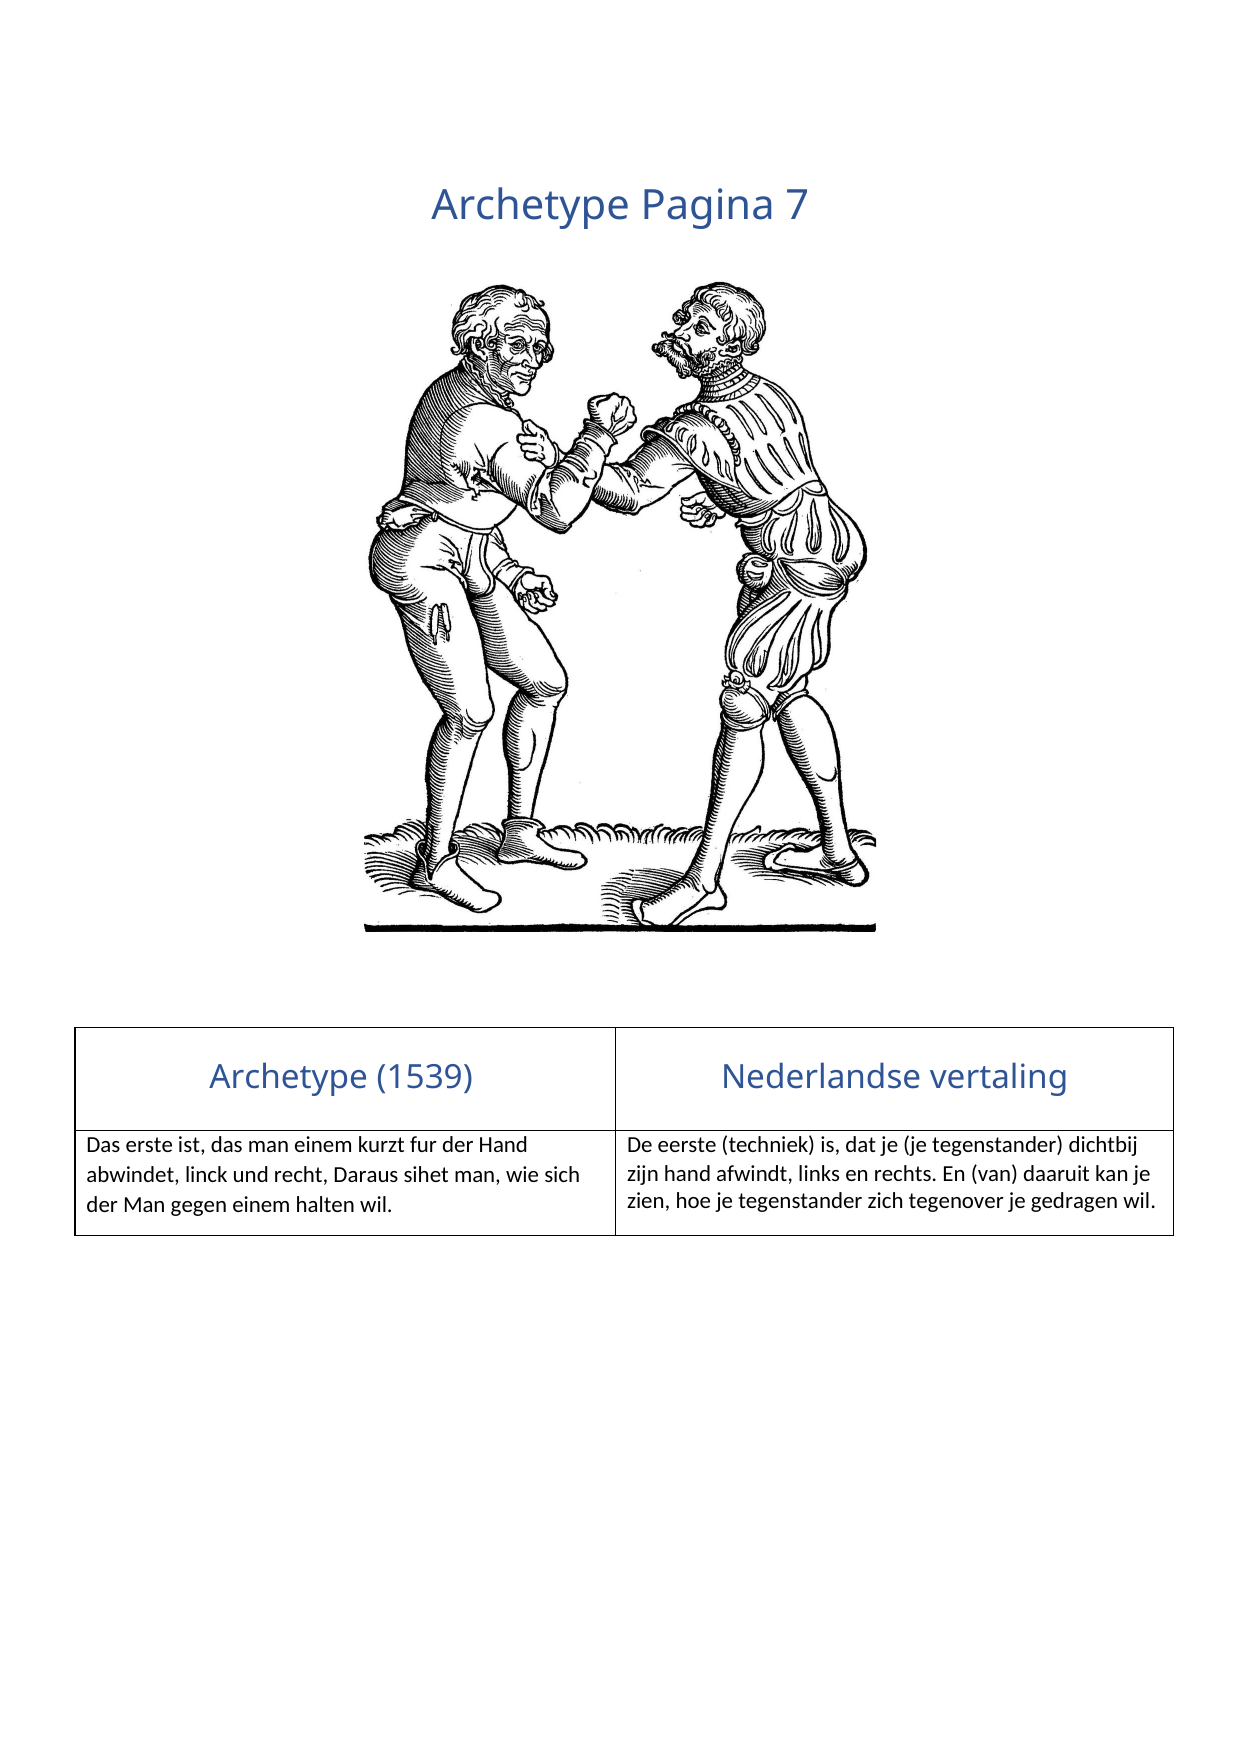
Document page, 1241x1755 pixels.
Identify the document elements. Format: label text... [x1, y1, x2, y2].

subtitle Archetype Pagina 7 [75, 174, 1165, 231]
table_header Archetype (1539) [76, 1028, 615, 1129]
picture [364, 260, 877, 932]
table_header Nederlandse vertaling [616, 1028, 1173, 1129]
table_cell De eerste (techniek) is, dat je (je tegenstander) dichtbij zijn hand afwindt, links en rechts. En (van) daaruit kan je zien, hoe je tegenstander zich tegenover je gedragen wil. [616, 1131, 1173, 1235]
table_cell Das erste ist, das man einem kurzt fur der Hand abwindet, linck und recht, Daraus sihet man, wie sich der Man gegen einem halten wil. [76, 1131, 615, 1235]
